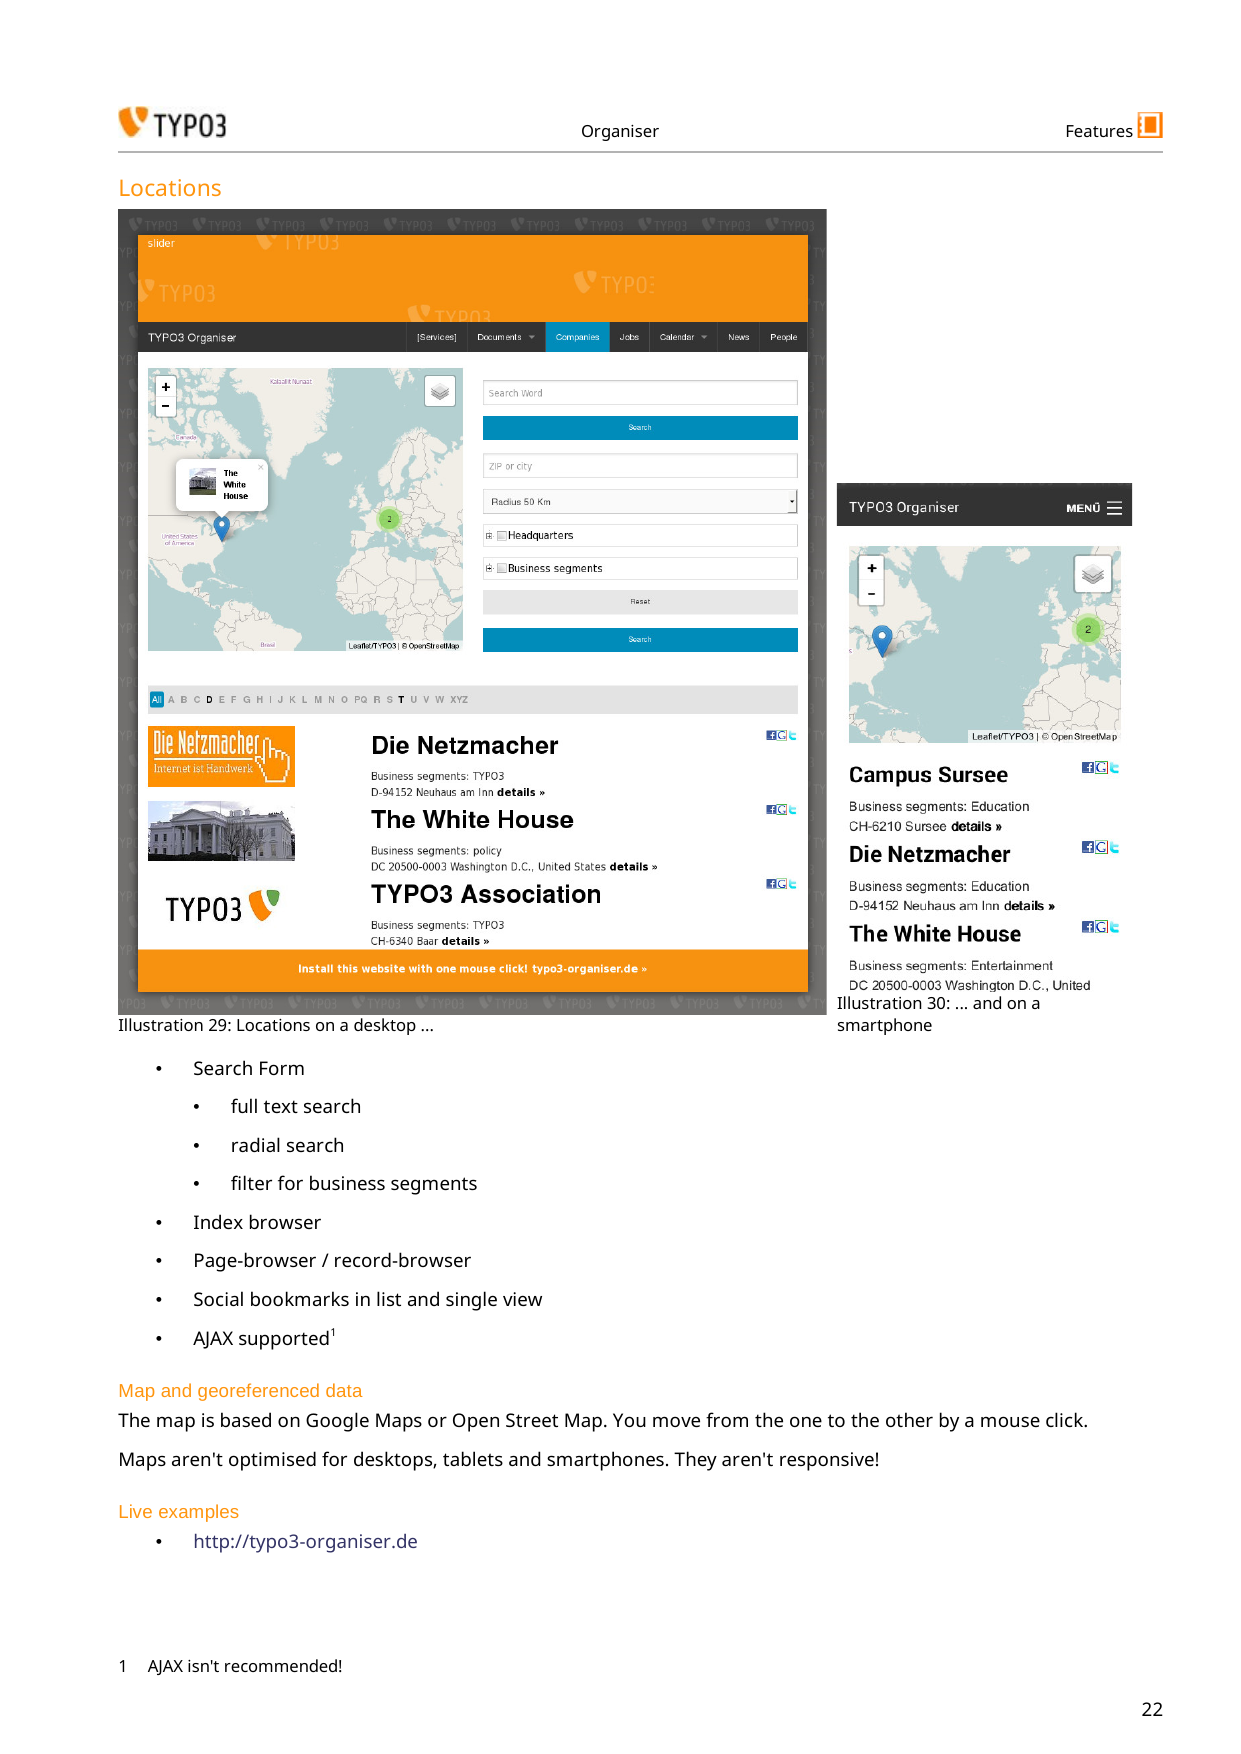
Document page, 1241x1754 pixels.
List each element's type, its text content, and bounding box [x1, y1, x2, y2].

list Search Form [156, 1055, 1163, 1081]
subtitle Live examples [118, 1501, 1163, 1522]
subtitle Map and georeferenced data [118, 1380, 1163, 1401]
picture [118, 106, 227, 138]
text Illustration 30: ... and on a smartphone [837, 992, 1132, 1037]
list filter for business segments [193, 1170, 1163, 1196]
text Maps aren't optimised for desktops, tablets and smartphones. They aren't responsive! [118, 1446, 1163, 1472]
list Social bookmarks in list and single view [156, 1286, 1163, 1312]
list Index browser [156, 1209, 1163, 1235]
text Illustration 29: Locations on a desktop ... [118, 1015, 827, 1037]
list http://typo3-organiser.de [156, 1528, 1163, 1554]
list Page-browser / record-browser [156, 1247, 1163, 1273]
picture [836, 483, 1133, 992]
picture [118, 209, 827, 1015]
list radial search [193, 1132, 1163, 1158]
list full text search [193, 1093, 1163, 1119]
text The map is based on Google Maps or Open Street Map. You move from the one to the other by a mouse click. [118, 1407, 1163, 1433]
subtitle Locations [118, 172, 1163, 203]
picture [1137, 112, 1163, 138]
list AJAX supported [156, 1324, 1163, 1351]
list AJAX isn't recommended! [118, 1655, 1163, 1678]
